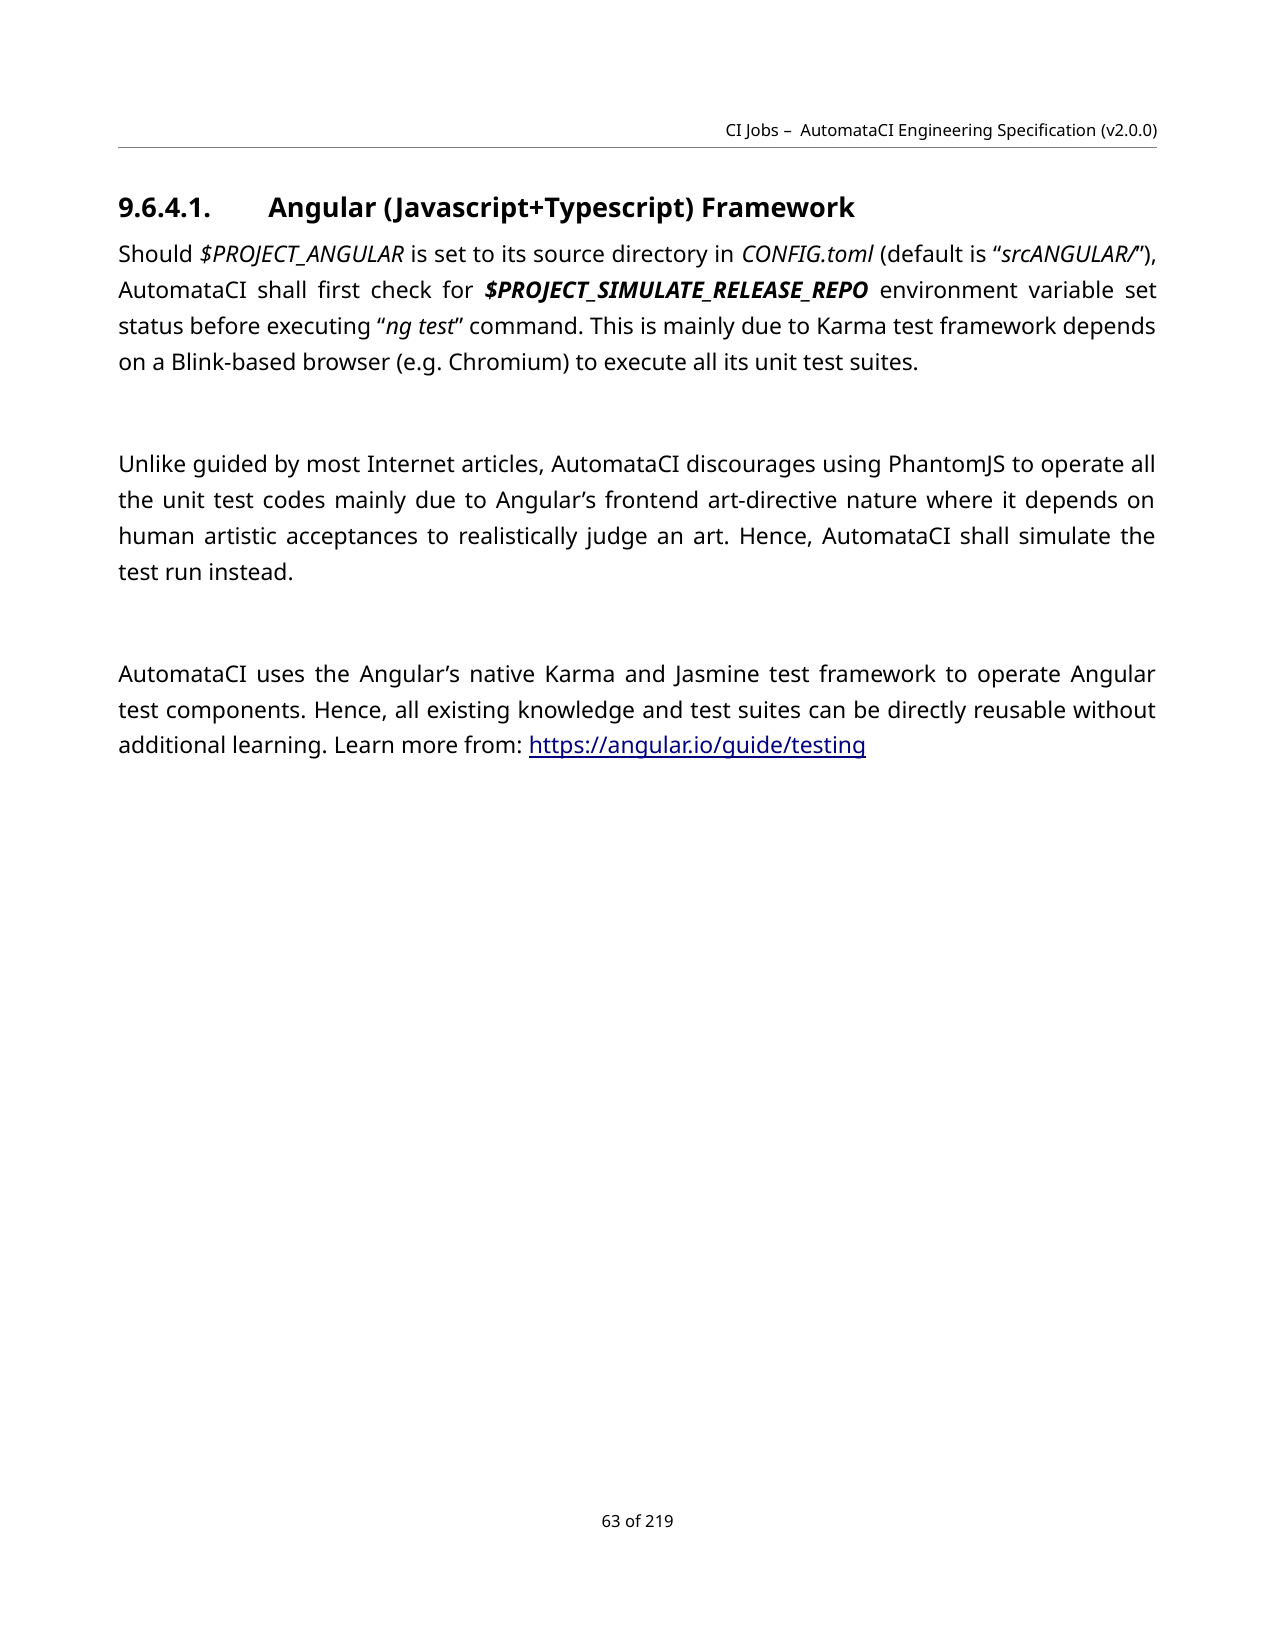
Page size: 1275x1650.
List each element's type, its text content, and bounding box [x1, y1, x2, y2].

subtitle Angular (Javascript+Typescript) Framework [118, 189, 1157, 226]
text Unlike guided by most Internet articles, AutomataCI discourages using PhantomJS to operate all the unit test codes mainly due to Angular’s frontend art-directive nature where it depends on human artistic acceptances to realistically judge an art. Hence, AutomataCI shall simulate the test run instead. [118, 448, 1157, 587]
text AutomataCI uses the Angular’s native Karma and Jasmine test framework to operate Angular test components. Hence, all existing knowledge and test suites can be directly reusable without additional learning. Learn more from: https://angular.io/guide/testing [118, 658, 1157, 761]
text Should $PROJECT_ANGULAR is set to its source directory in CONFIG.toml (default is “srcANGULAR/”), AutomataCI shall first check for $PROJECT_SIMULATE_RELEASE_REPO environment variable set status before executing “ng test” command. This is mainly due to Karma test framework depends on a Blink-based browser (e.g. Chromium) to execute all its unit test suites. [118, 238, 1157, 377]
